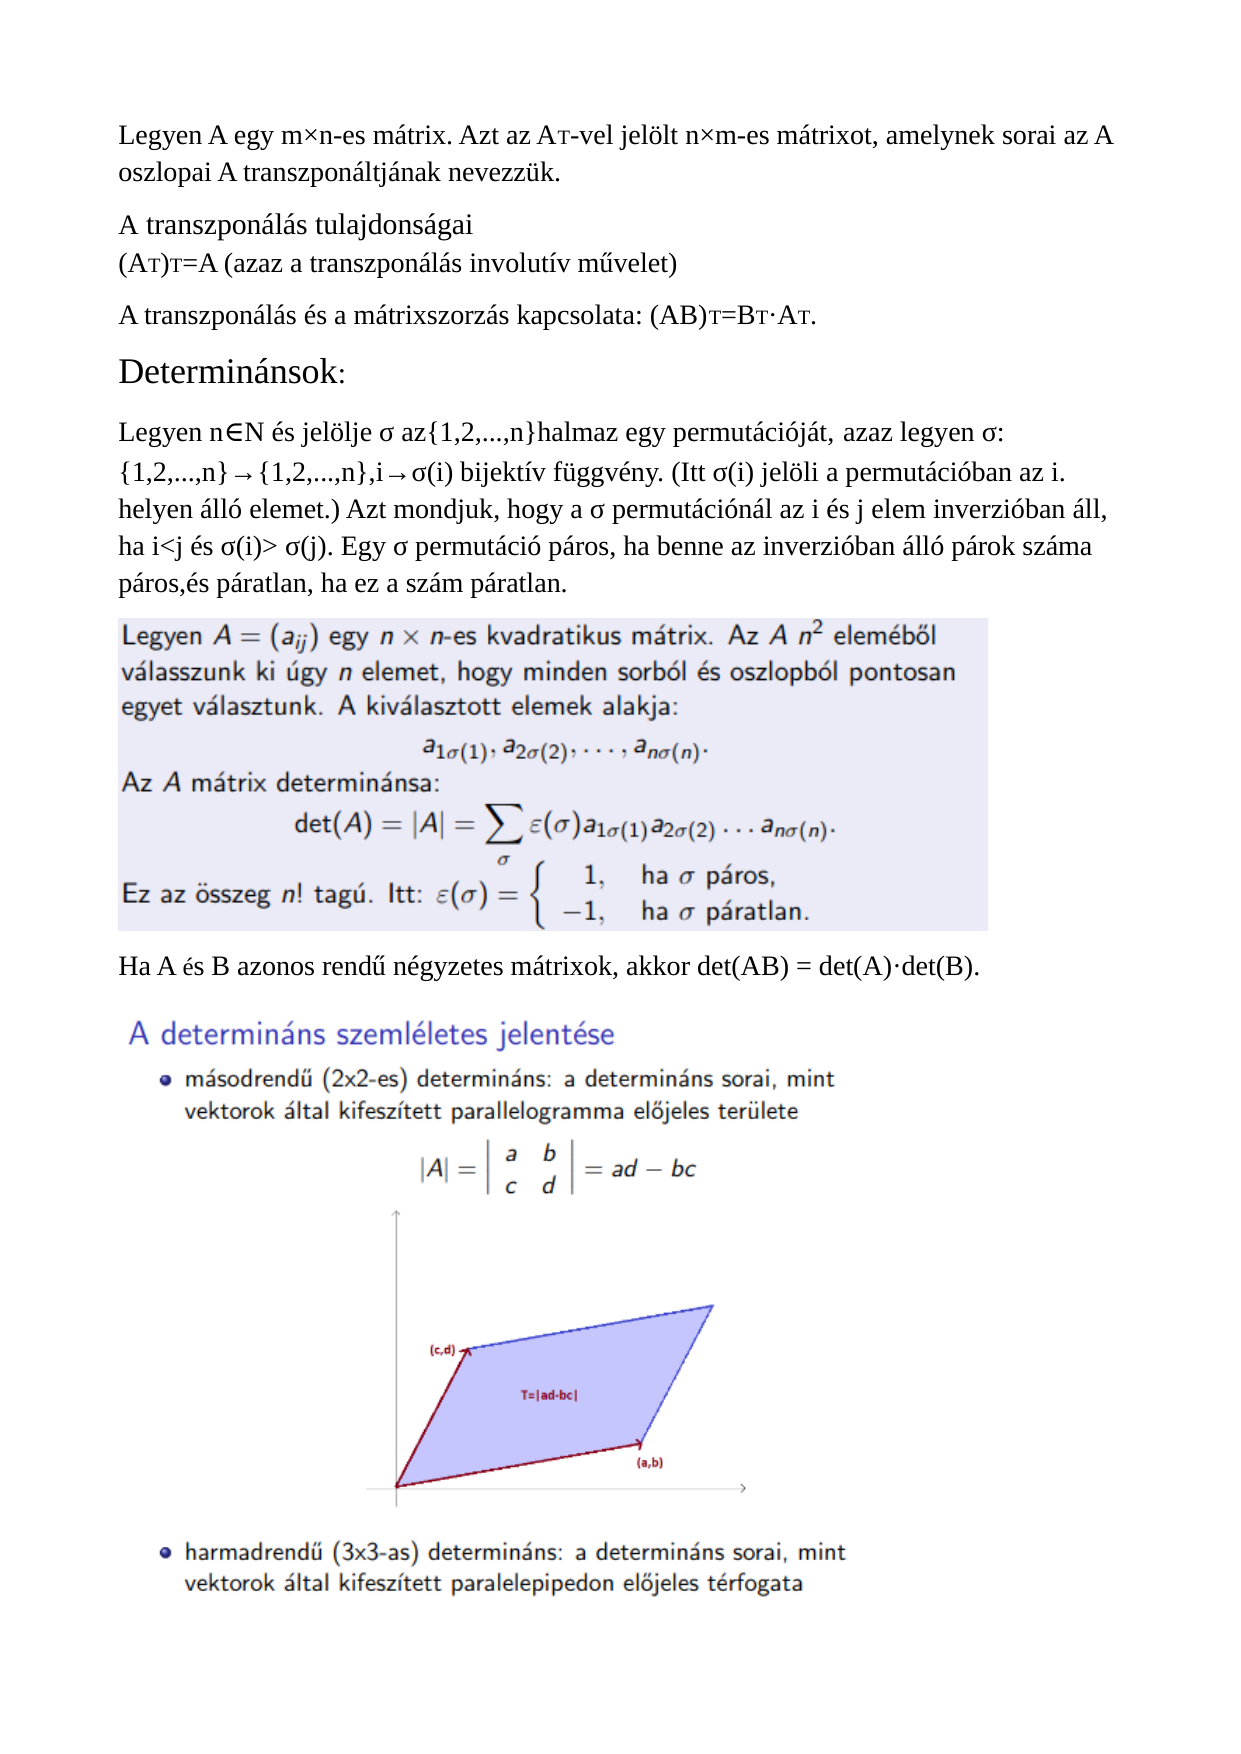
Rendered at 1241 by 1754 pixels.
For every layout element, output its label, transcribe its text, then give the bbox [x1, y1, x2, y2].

text A transzponálás tulajdonságai (AT)T=A (azaz a transzponálás involutív művelet) [118, 207, 1122, 278]
picture [118, 618, 989, 931]
text Ha A és B azonos rendű négyzetes mátrixok, akkor det(AB) = det(A)·det(B). [118, 949, 1122, 982]
text Legyen n∈N és jelölje σ az{1,2,...,n}halmaz egy permutációját, azaz legyen σ:{1,2,...,n}→{1,2,...,n},i→σ(i) bijektív függvény. (Itt σ(i) jelöli a permutációban az i. helyen álló elemet.) Azt mondjuk, hogy a σ permutációnál az i és j elem inverzióban áll, ha i<j és σ(i)> σ(j). Egy σ permutáció páros, ha benne az inverzióban álló párok száma páros,és páratlan, ha ez a szám páratlan. [118, 412, 1122, 599]
picture [118, 1001, 859, 1605]
text Legyen A egy m×n-es mátrix. Azt az AT-vel jelölt n×m-es mátrixot, amelynek sorai az A oszlopai A transzponáltjának nevezzük. [118, 118, 1122, 188]
text A transzponálás és a mátrixszorzás kapcsolata: (AB)T=BT·AT. [118, 298, 1122, 330]
text Determinánsok: [118, 349, 1122, 391]
